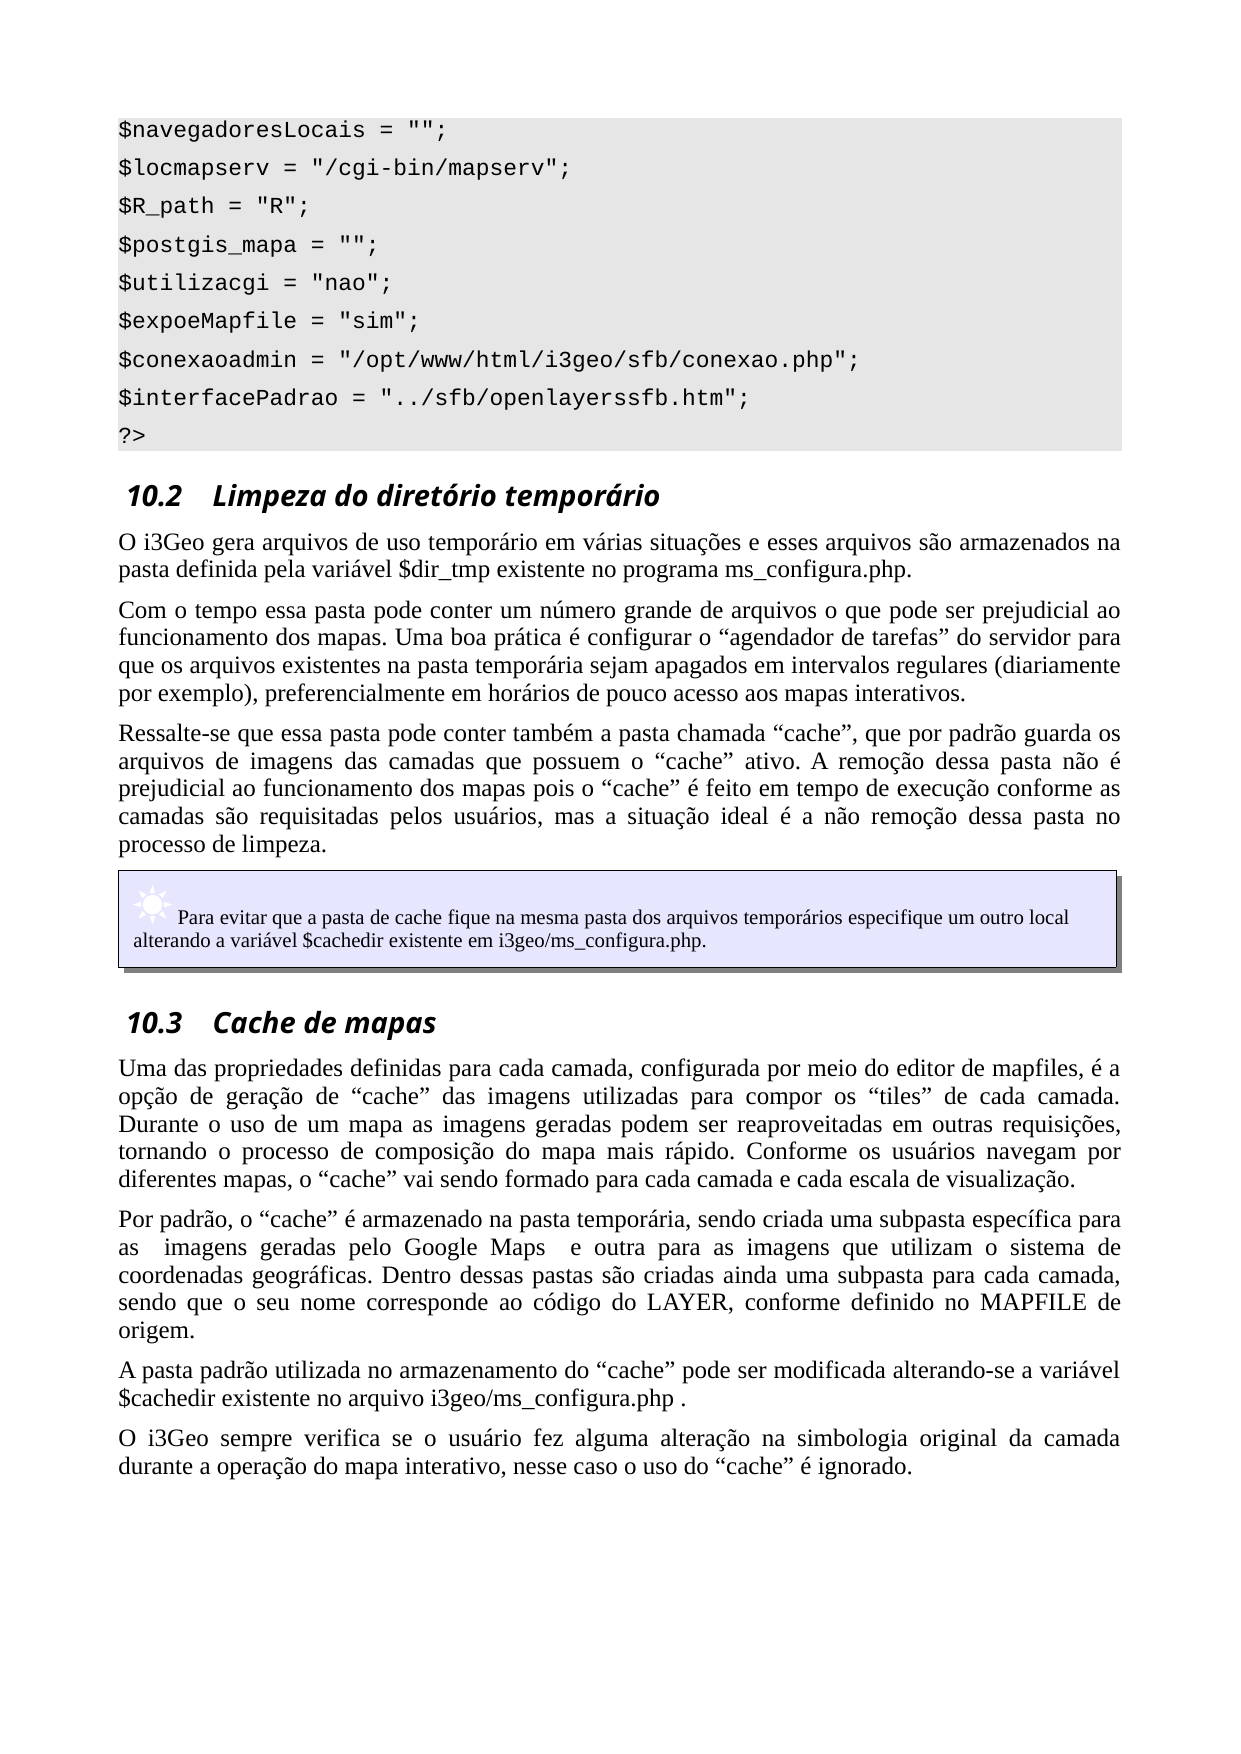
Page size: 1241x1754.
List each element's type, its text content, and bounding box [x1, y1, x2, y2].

text $expoeMapfile = "sim"; [118, 310, 1122, 336]
text $postgis_mapa = ""; [118, 233, 1122, 259]
picture [149, 916, 156, 925]
text A pasta padrão utilizada no armazenamento do “cache” pode ser modificada alterando-se a variável $cachedir existente no arquivo i3geo/ms_configura.php . [118, 1356, 1122, 1412]
text $conexaoadmin = "/opt/www/html/i3geo/sfb/conexao.php"; [118, 348, 1122, 374]
picture [164, 901, 173, 908]
text Para evitar que a pasta de cache fique na mesma pasta dos arquivos temporários especifique um outro local alterando a variável $cachedir existente em i3geo/ms_configura.php. [119, 871, 1116, 967]
text $interfacePadrao = "../sfb/openlayerssfb.htm"; [118, 386, 1122, 412]
text ?> [118, 425, 1122, 451]
picture [138, 885, 167, 919]
subtitle Limpeza do diretório temporário [118, 476, 1122, 515]
text $navegadoresLocais = ""; [118, 118, 1122, 144]
text O i3Geo gera arquivos de uso temporário em várias situações e esses arquivos são armazenados na pasta definida pela variável $dir_tmp existente no programa ms_configura.php. [118, 528, 1122, 583]
text O i3Geo sempre verifica se o usuário fez alguma alteração na simbologia original da camada durante a operação do mapa interativo, nesse caso o uso do “cache” é ignorado. [118, 1424, 1122, 1480]
text Uma das propriedades definidas para cada camada, configurada por meio do editor de mapfiles, é a opção de geração de “cache” das imagens utilizadas para compor os “tiles” de cada camada. Durante o uso de um mapa as imagens geradas podem ser reaproveitadas em outras requisições, tornando o processo de composição do mapa mais rápido. Conforme os usuários navegam por diferentes mapas, o “cache” vai sendo formado para cada camada e cada escala de visualização. [118, 1054, 1122, 1193]
subtitle Cache de mapas [118, 1002, 1122, 1042]
text $R_path = "R"; [118, 195, 1122, 221]
text Com o tempo essa pasta pode conter um número grande de arquivos o que pode ser prejudicial ao funcionamento dos mapas. Uma boa prática é configurar o “agendador de tarefas” do servidor para que os arquivos existentes na pasta temporária sejam apagados em intervalos regulares (diariamente por exemplo), preferencialmente em horários de pouco acesso aos mapas interativos. [118, 596, 1122, 707]
picture [133, 901, 141, 908]
text Por padrão, o “cache” é armazenado na pasta temporária, sendo criada uma subpasta específica para as imagens geradas pelo Google Maps e outra para as imagens que utilizam o sistema de coordenadas geográficas. Dentro dessas pastas são criadas ainda uma subpasta para cada camada, sendo que o seu nome corresponde ao código do LAYER, conforme definido no MAPFILE de origem. [118, 1205, 1122, 1344]
text Ressalte-se que essa pasta pode conter também a pasta chamada “cache”, que por padrão guarda os arquivos de imagens das camadas que possuem o “cache” ativo. A remoção dessa pasta não é prejudicial ao funcionamento dos mapas pois o “cache” é feito em tempo de execução conforme as camadas são requisitadas pelos usuários, mas a situação ideal é a não remoção dessa pasta no processo de limpeza. [118, 719, 1122, 858]
text $utilizacgi = "nao"; [118, 271, 1122, 297]
text $locmapserv = "/cgi-bin/mapserv"; [118, 156, 1122, 182]
